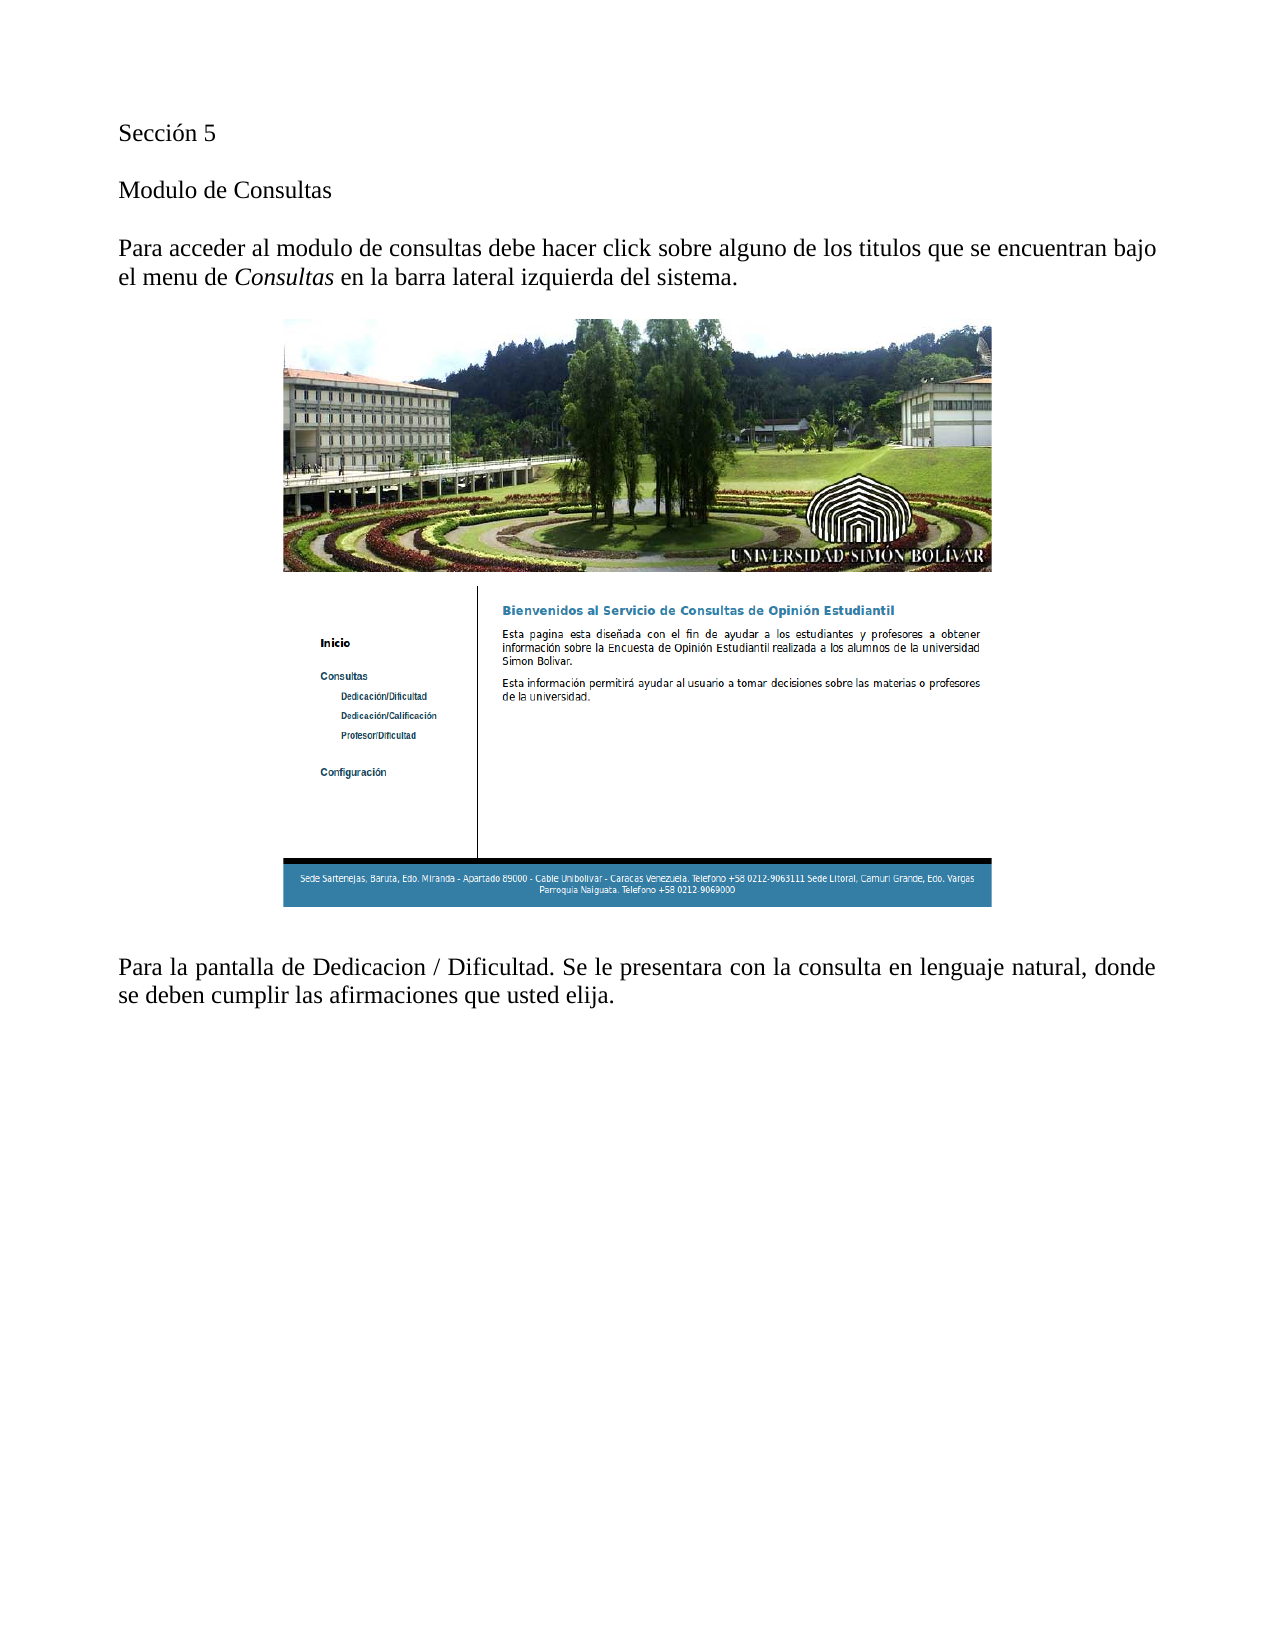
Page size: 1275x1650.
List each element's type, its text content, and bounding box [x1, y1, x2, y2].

text Para acceder al modulo de consultas debe hacer click sobre alguno de los titulos que se encuentran bajo el menu de Consultas en la barra lateral izquierda del sistema. [118, 233, 1157, 291]
text Sección 5 [118, 118, 1157, 147]
text Para la pantalla de Dedicacion / Dificultad. Se le presentara con la consulta en lenguaje natural, donde se deben cumplir las afirmaciones que usted elija. [118, 952, 1157, 1009]
text Modulo de Consultas [118, 176, 1157, 204]
picture [283, 319, 992, 907]
